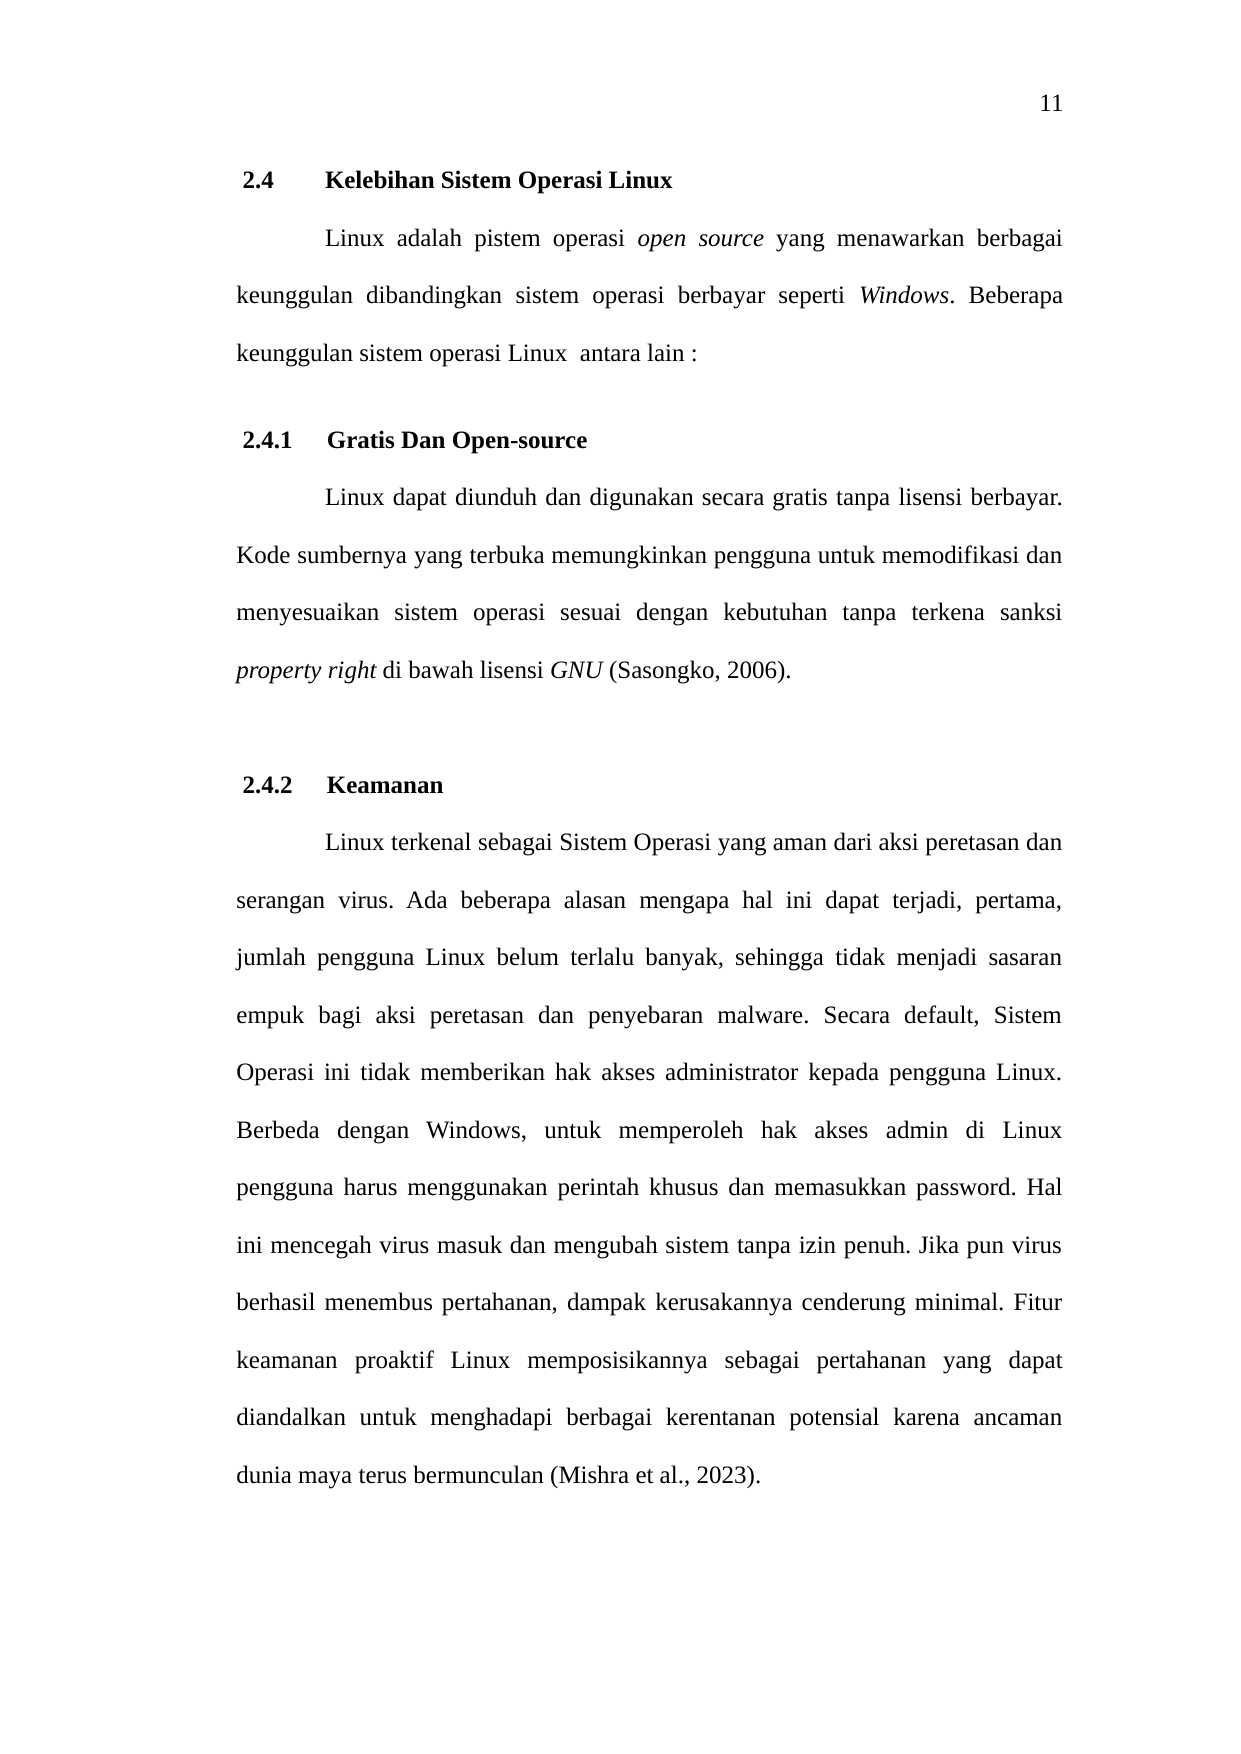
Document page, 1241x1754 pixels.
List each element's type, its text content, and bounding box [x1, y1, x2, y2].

subtitle Gratis dan Open-source [236, 425, 1063, 453]
subtitle Keamanan [236, 770, 1063, 798]
text Linux dapat diunduh dan digunakan secara gratis tanpa lisensi berbayar. Kode sumbernya yang terbuka memungkinkan pengguna untuk memodifikasi dan menyesuaikan sistem operasi sesuai dengan kebutuhan tanpa terkena sanksi property right di bawah lisensi GNU (Sasongko, 2006)⁠. [236, 482, 1063, 683]
text Linux adalah pistem operasi open source yang menawarkan berbagai keunggulan dibandingkan sistem operasi berbayar seperti Windows. Beberapa keunggulan sistem operasi Linux antara lain : [236, 223, 1063, 367]
subtitle Kelebihan Sistem Operasi Linux [236, 165, 1063, 194]
text Linux terkenal sebagai Sistem Operasi yang aman dari aksi peretasan dan serangan virus. Ada beberapa alasan mengapa hal ini dapat terjadi, pertama, jumlah pengguna Linux belum terlalu banyak, sehingga tidak menjadi sasaran empuk bagi aksi peretasan dan penyebaran malware. Secara default, Sistem Operasi ini tidak memberikan hak akses administrator kepada pengguna Linux. Berbeda dengan Windows, untuk memperoleh hak akses admin di Linux pengguna harus menggunakan perintah khusus dan memasukkan password. Hal ini mencegah virus masuk dan mengubah sistem tanpa izin penuh. Jika pun virus berhasil menembus pertahanan, dampak kerusakannya cenderung minimal. Fitur keamanan proaktif Linux memposisikannya sebagai pertahanan yang dapat diandalkan untuk menghadapi berbagai kerentanan potensial karena ancaman dunia maya terus bermunculan (Mishra et al., 2023)⁠. [236, 827, 1063, 1488]
